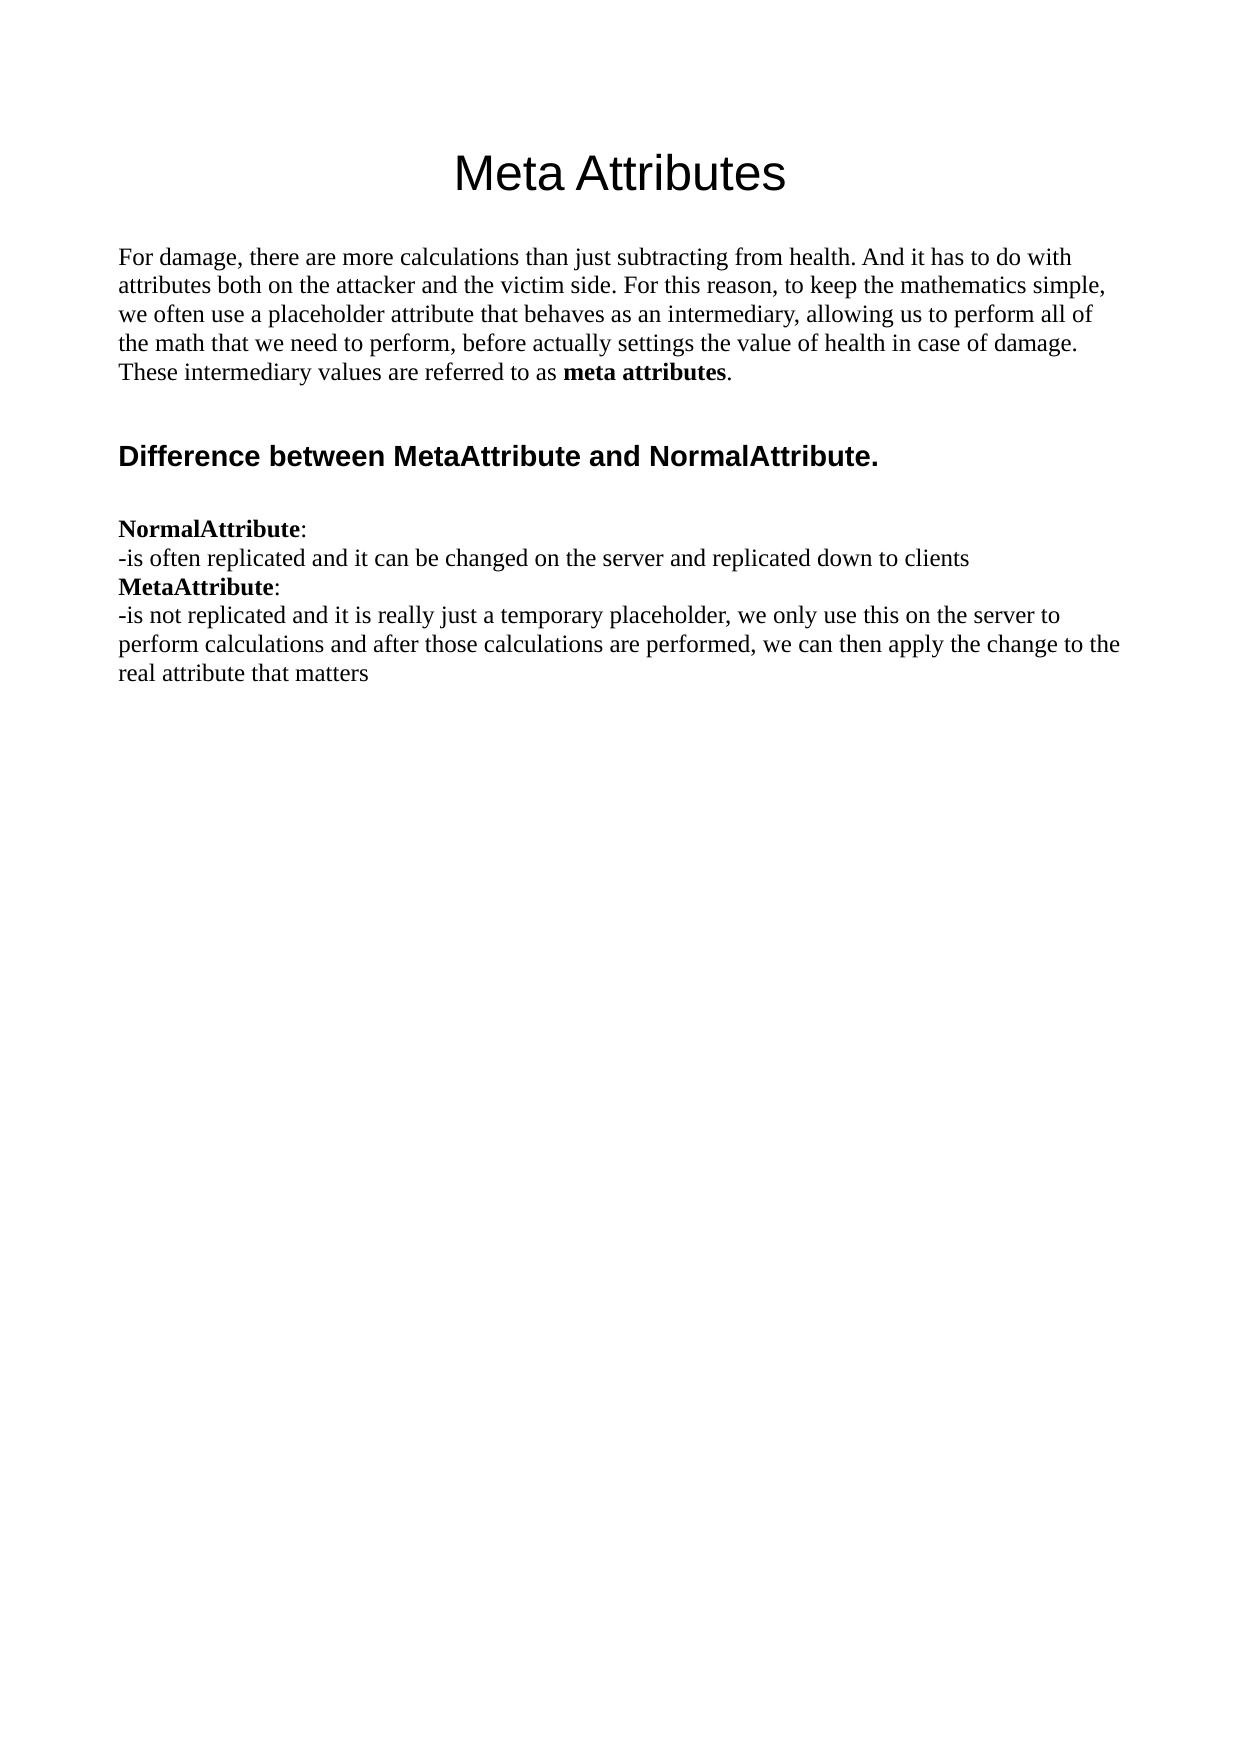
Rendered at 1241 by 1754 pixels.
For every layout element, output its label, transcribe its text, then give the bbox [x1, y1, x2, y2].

text -is often replicated and it can be changed on the server and replicated down to clients [118, 543, 1122, 572]
text NormalAttribute: [118, 514, 1122, 543]
text For damage, there are more calculations than just subtracting from health. And it has to do with attributes both on the attacker and the victim side. For this reason, to keep the mathematics simple, we often use a placeholder attribute that behaves as an intermediary, allowing us to perform all of the math that we need to perform, before actually settings the value of health in case of damage. These intermediary values are referred to as meta attributes. [118, 242, 1122, 386]
subtitle Meta Attributes [118, 143, 1122, 201]
text -is not replicated and it is really just a temporary placeholder, we only use this on the server to perform calculations and after those calculations are performed, we can then apply the change to the real attribute that matters [118, 600, 1122, 687]
subtitle Difference between MetaAttribute and NormalAttribute. [118, 439, 1122, 473]
text MetaAttribute: [118, 572, 1122, 600]
